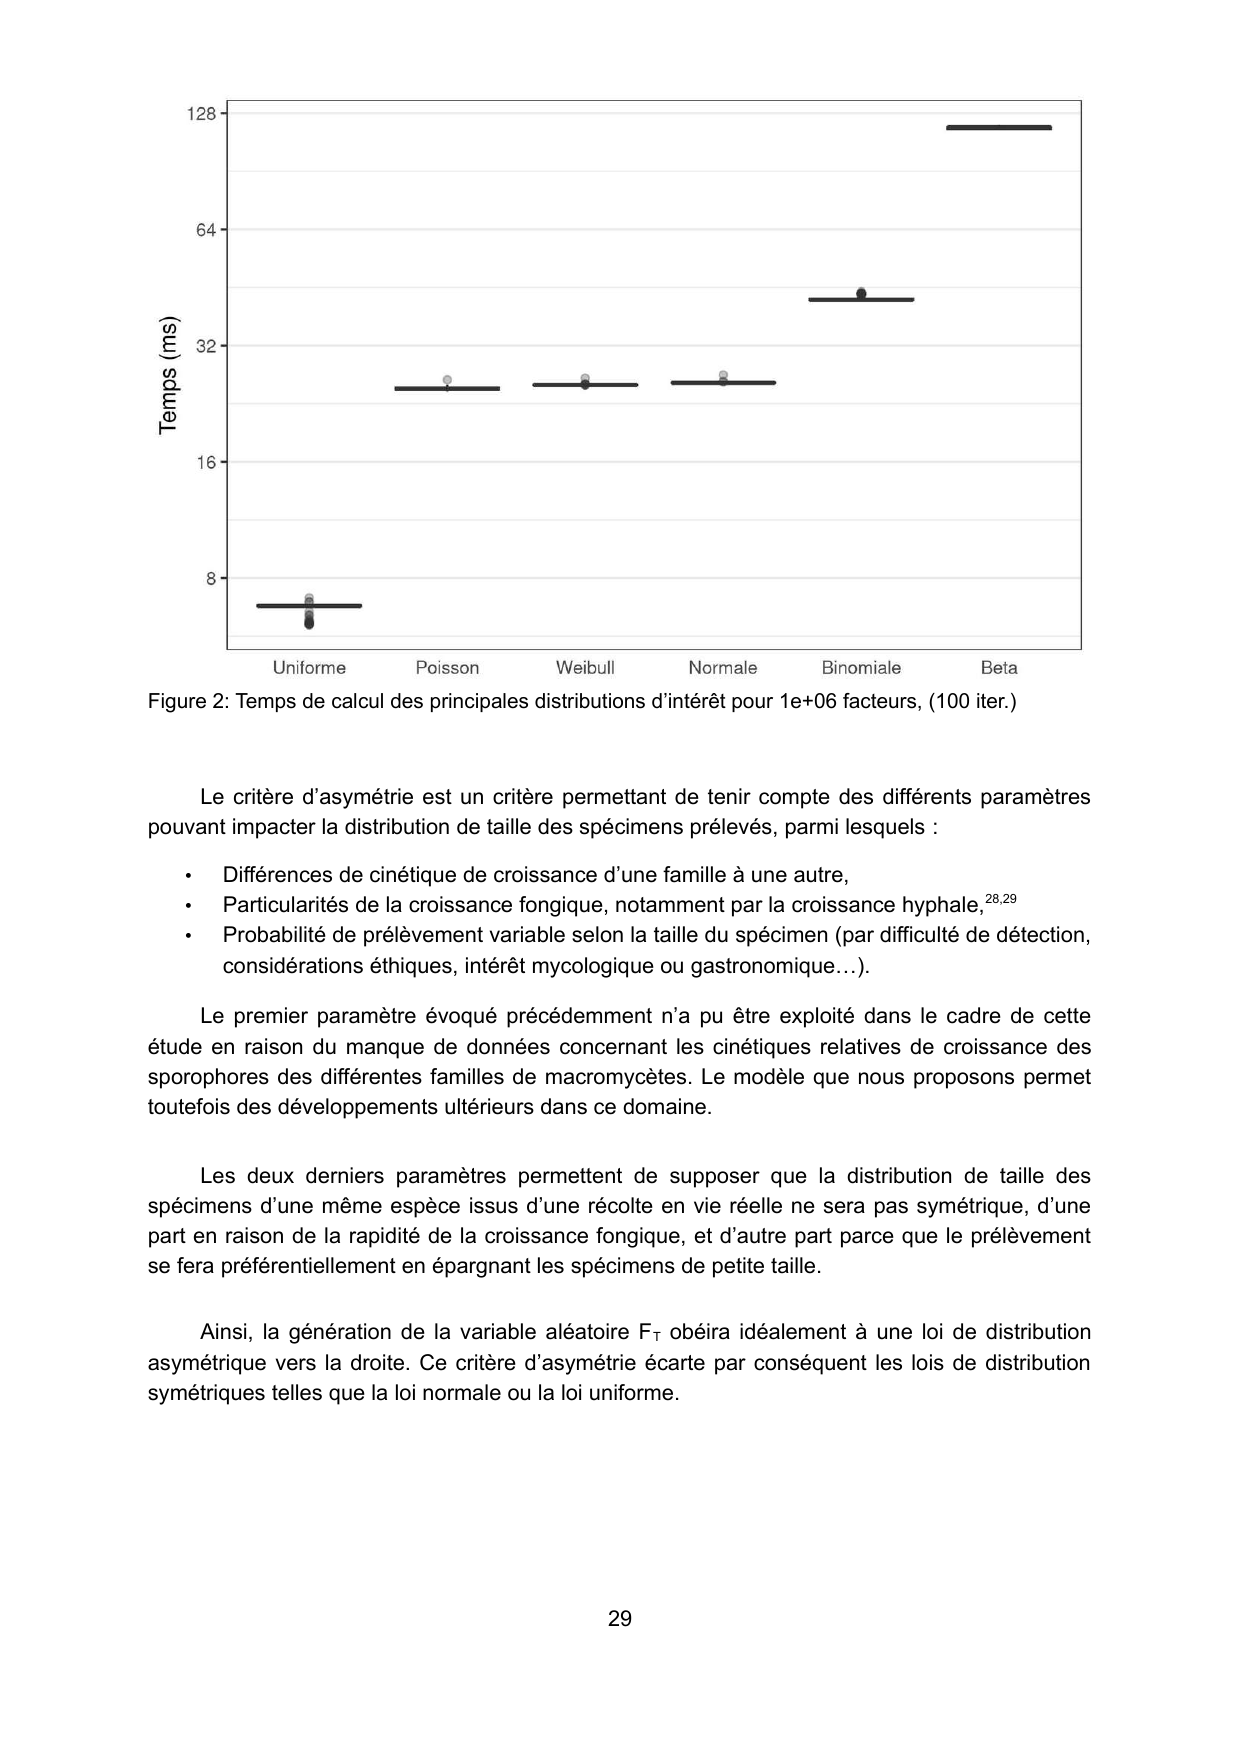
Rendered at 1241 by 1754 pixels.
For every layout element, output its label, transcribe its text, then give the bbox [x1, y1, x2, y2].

text Figure 2: Temps de calcul des principales distributions d’intérêt pour 1e+06 facteurs, (100 iter.) [148, 689, 1093, 712]
list Probabilité de prélèvement variable selon la taille du spécimen (par difficulté de détection, considérations éthiques, intérêt mycologique ou gastronomique…). [185, 922, 1093, 978]
text Les deux derniers paramètres permettent de supposer que la distribution de taille des spécimens d’une même espèce issus d’une récolte en vie réelle ne sera pas symétrique, d’une part en raison de la rapidité de la croissance fongique, et d’autre part parce que le prélèvement se fera préférentiellement en épargnant les spécimens de petite taille. [148, 1163, 1093, 1279]
text Le premier paramètre évoqué précédemment n’a pu être exploité dans le cadre de cette étude en raison du manque de données concernant les cinétiques relatives de croissance des sporophores des différentes familles de macromycètes. Le modèle que nous proposons permet toutefois des développements ultérieurs dans ce domaine. [148, 1003, 1093, 1119]
text Ainsi, la génération de la variable aléatoire FT obéira idéalement à une loi de distribution asymétrique vers la droite. Ce critère d’asymétrie écarte par conséquent les lois de distribution symétriques telles que la loi normale ou la loi uniforme. [148, 1319, 1093, 1405]
text Le critère d’asymétrie est un critère permettant de tenir compte des différents paramètres pouvant impacter la distribution de taille des spécimens prélevés, parmi lesquels : [148, 784, 1093, 839]
list Différences de cinétique de croissance d’une famille à une autre, [185, 862, 1093, 887]
picture [147, 88, 1093, 689]
list Particularités de la croissance fongique, notamment par la croissance hyphale,28,29 [185, 892, 1093, 917]
